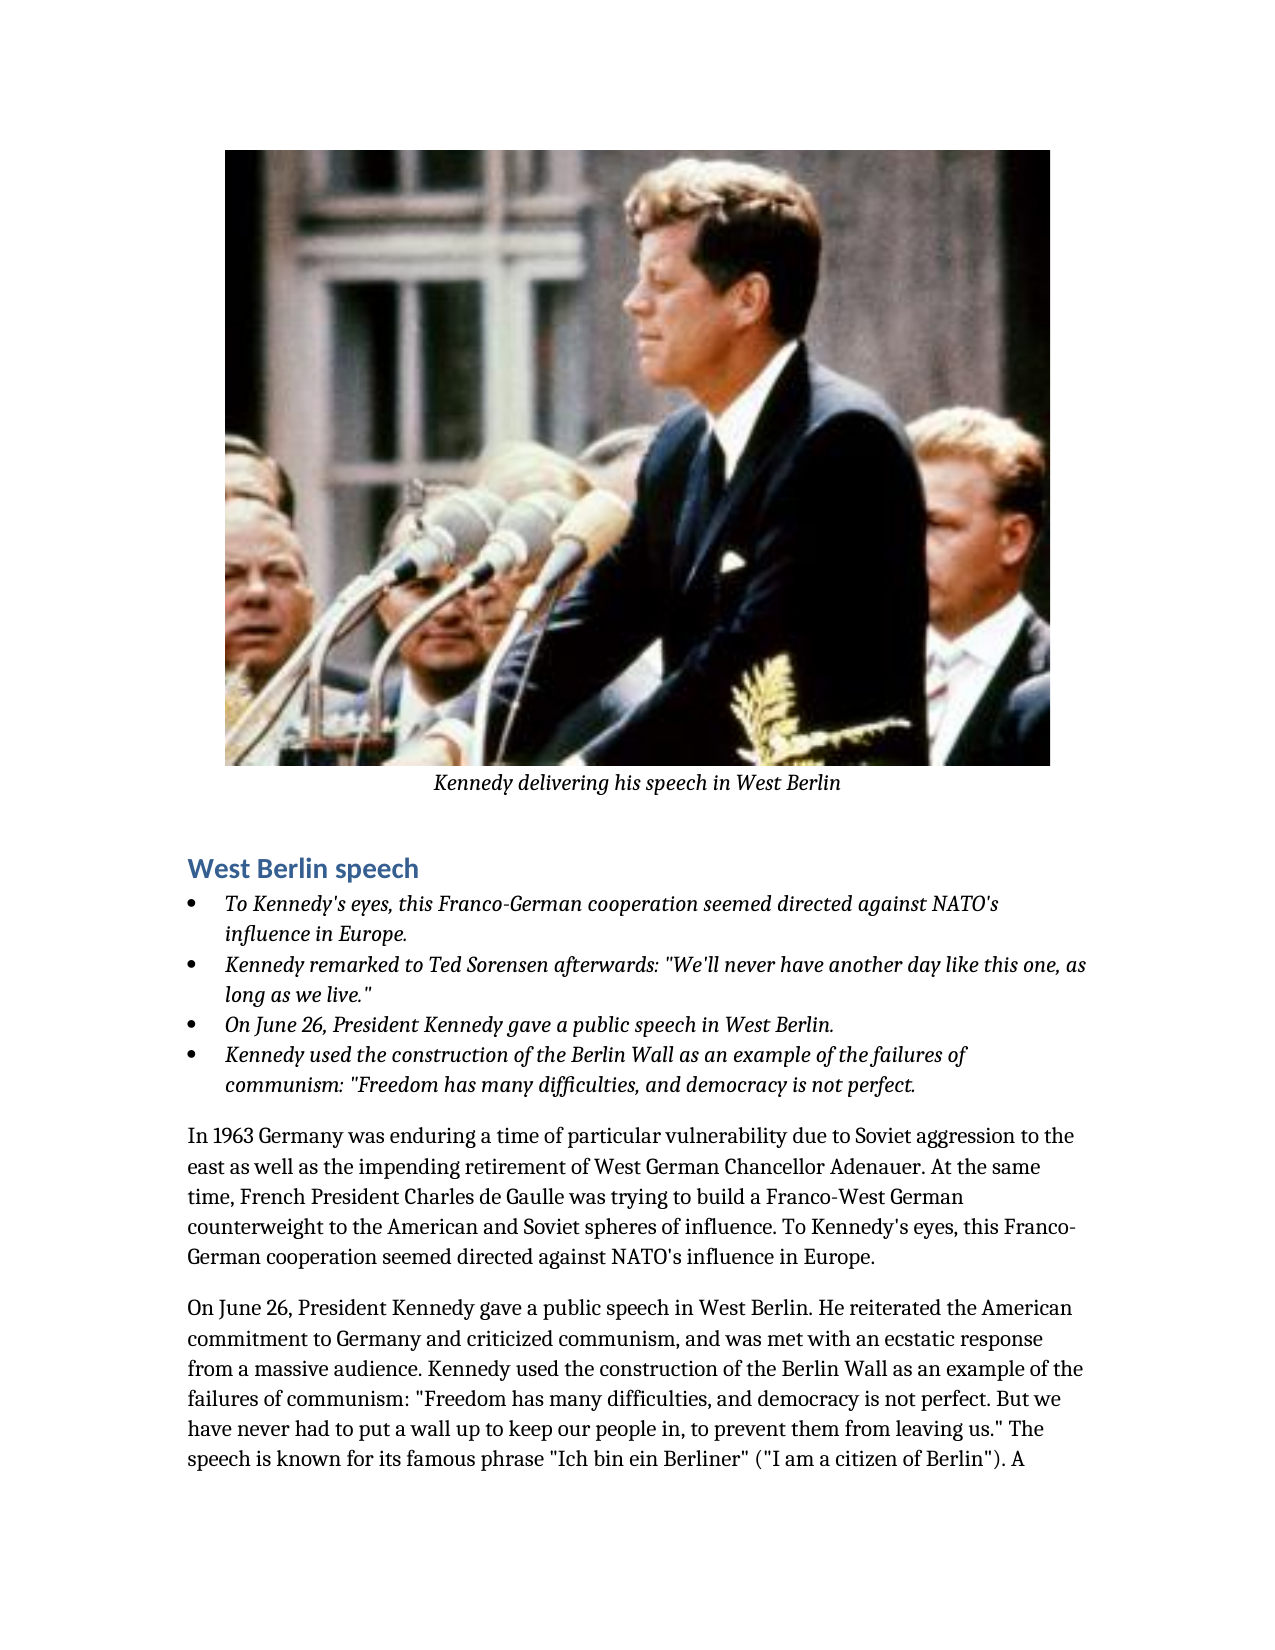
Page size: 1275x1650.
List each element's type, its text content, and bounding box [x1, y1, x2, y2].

text In 1963 Germany was enduring a time of particular vulnerability due to Soviet aggression to the east as well as the impending retirement of West German Chancellor Adenauer. At the same time, French President Charles de Gaulle was trying to build a Franco-West German counterweight to the American and Soviet spheres of influence. To Kennedy's eyes, this Franco-German cooperation seemed directed against NATO's influence in Europe. [187, 1123, 1087, 1271]
text On June 26, President Kennedy gave a public speech in West Berlin. He reiterated the American commitment to Germany and criticized communism, and was met with an ecstatic response from a massive audience. Kennedy used the construction of the Berlin Wall as an example of the failures of communism: "Freedom has many difficulties, and democracy is not perfect. But we have never had to put a wall up to keep our people in, to prevent them from leaving us." The speech is known for its famous phrase "Ich bin ein Berliner" ("I am a citizen of Berlin"). A [187, 1295, 1087, 1473]
list On June 26, President Kennedy gave a public speech in West Berlin. [187, 1012, 1087, 1038]
subtitle West Berlin speech [187, 850, 1087, 886]
list Kennedy used the construction of the Berlin Wall as an example of the failures of communism: "Freedom has many difficulties, and democracy is not perfect. [187, 1042, 1087, 1099]
text Kennedy delivering his speech in West Berlin [187, 150, 1087, 796]
list Kennedy remarked to Ted Sorensen afterwards: "We'll never have another day like this one, as long as we live." [187, 951, 1087, 1008]
picture [225, 150, 1050, 766]
list To Kennedy's eyes, this Franco-German cooperation seemed directed against NATO's influence in Europe. [187, 891, 1087, 948]
